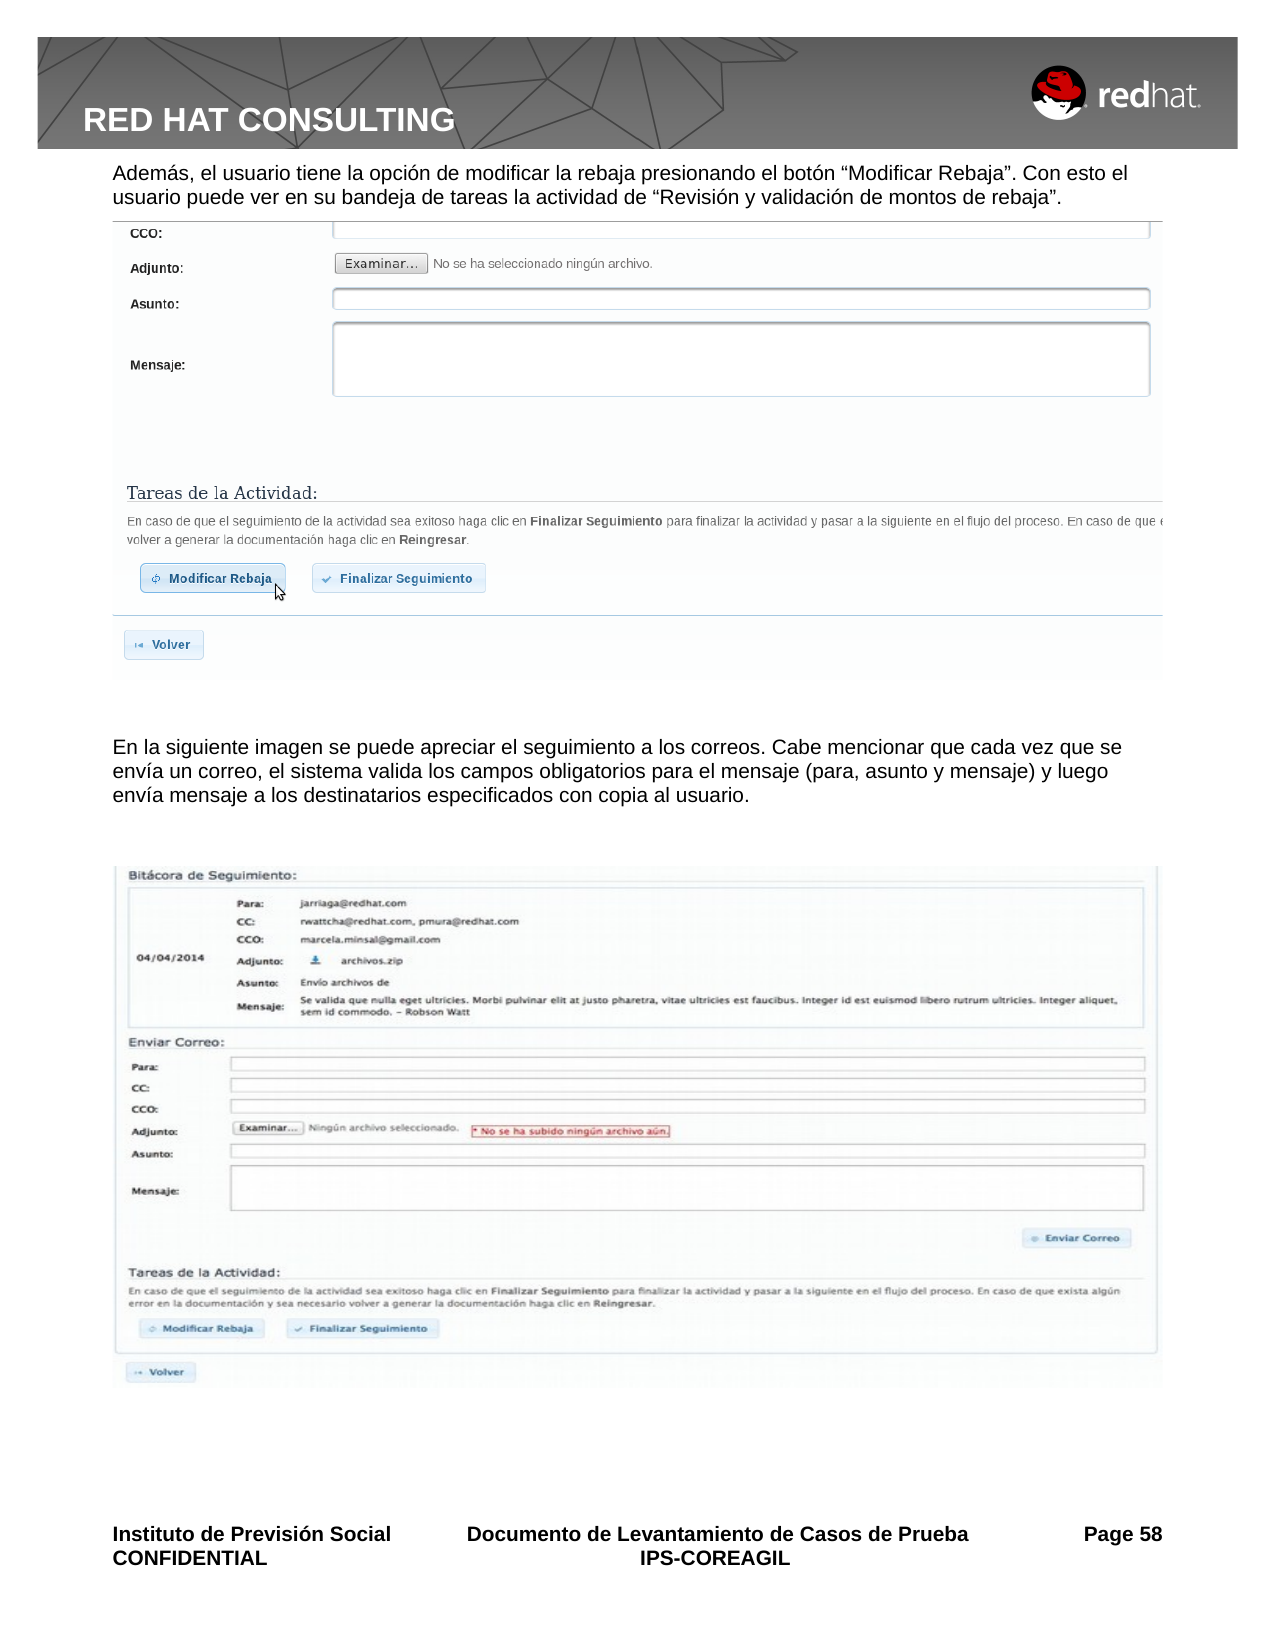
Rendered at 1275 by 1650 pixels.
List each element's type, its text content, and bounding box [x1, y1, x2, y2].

text En la siguiente imagen se puede apreciar el seguimiento a los correos. Cabe mencionar que cada vez que se envía un correo, el sistema valida los campos obligatorios para el mensaje (para, asunto y mensaje) y luego envía mensaje a los destinatarios especificados con copia al usuario. [112, 735, 1162, 807]
picture [37, 37, 1238, 149]
text Además, el usuario tiene la opción de modificar la rebaja presionando el botón “Modificar Rebaja”. Con esto el usuario puede ver en su bandeja de tareas la actividad de “Revisión y validación de montos de rebaja”. [112, 161, 1162, 209]
picture [112, 866, 1163, 1388]
picture [112, 221, 1163, 735]
